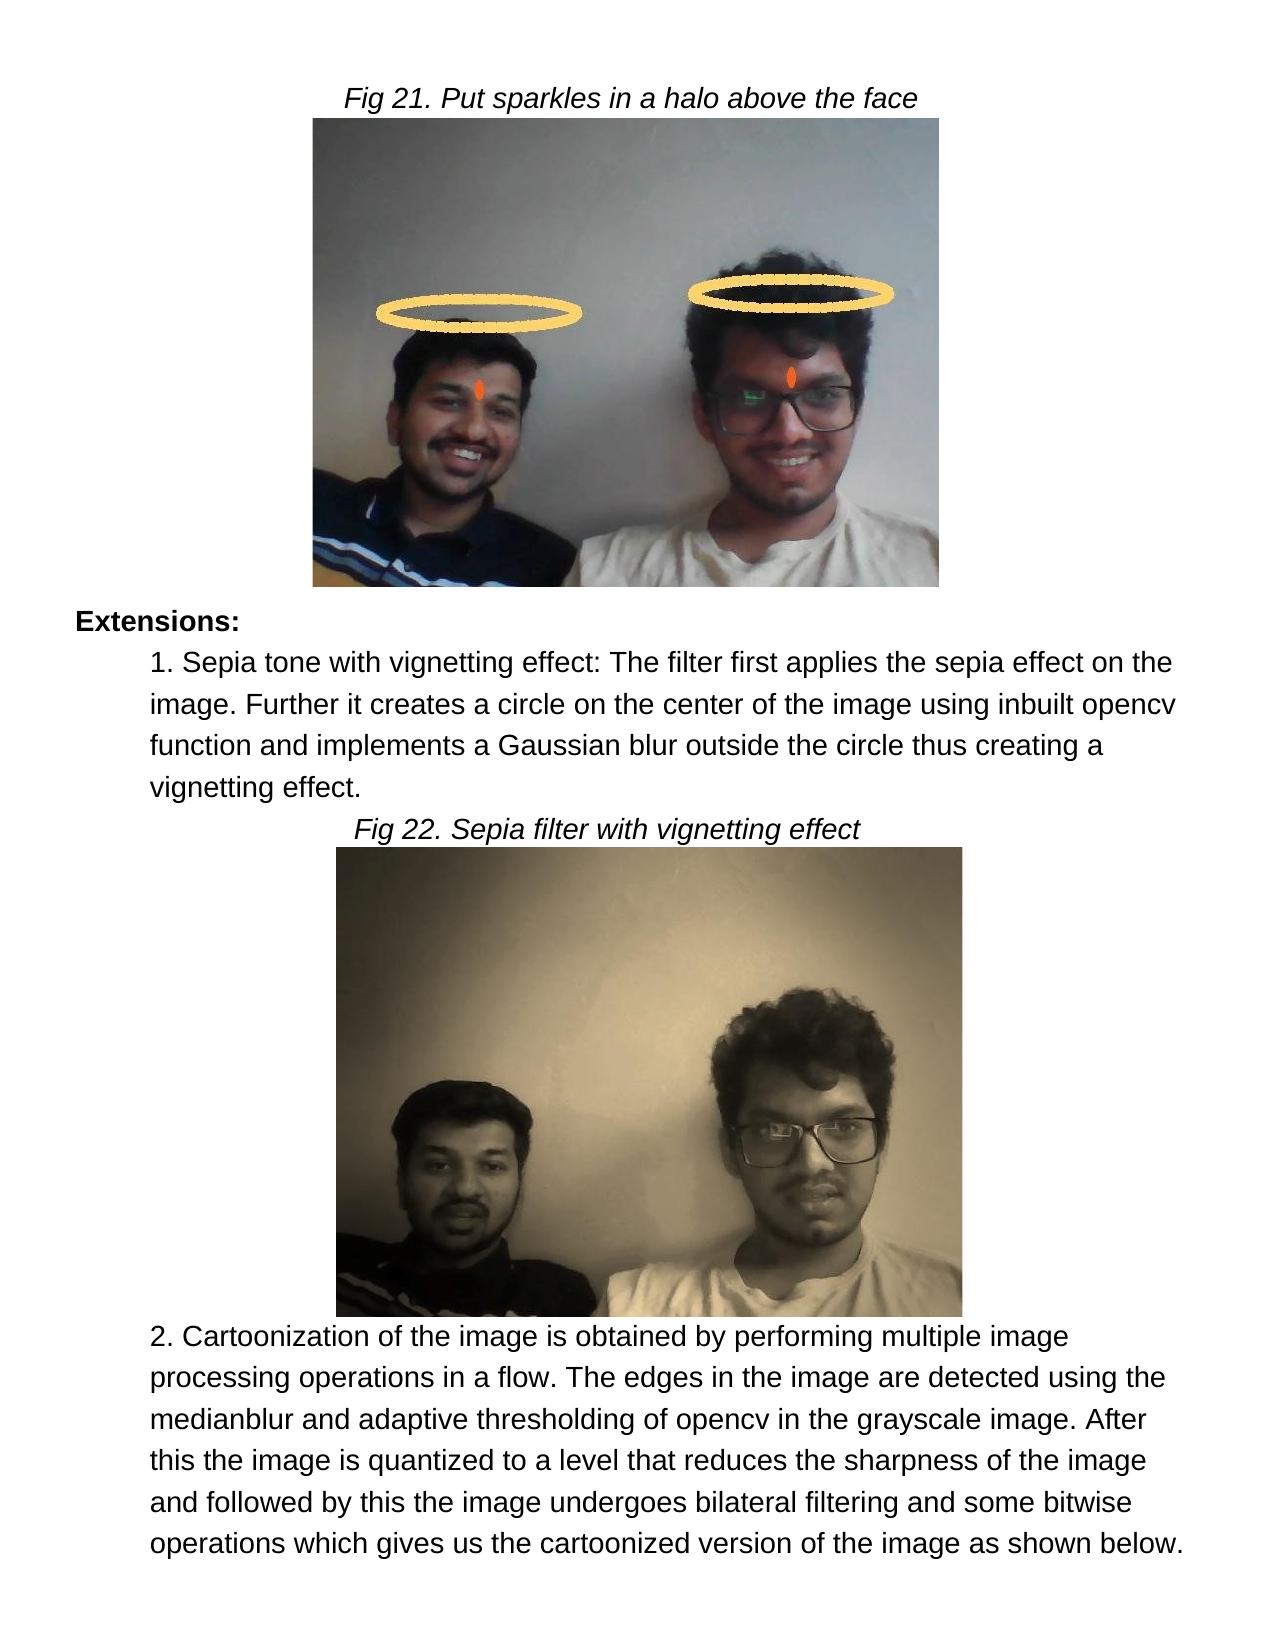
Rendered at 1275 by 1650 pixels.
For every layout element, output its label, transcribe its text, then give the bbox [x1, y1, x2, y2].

picture [336, 847, 963, 1317]
subtitle Fig 22. Sepia filter with vignetting effect [353, 812, 1200, 845]
picture [312, 118, 939, 587]
text Extensions: [75, 604, 1200, 638]
text 1. Sepia tone with vignetting effect: The filter first applies the sepia effect on the image. Further it creates a circle on the center of the image using inbuilt opencv function and implements a Gaussian blur outside the circle thus creating a vignetting effect. [149, 645, 1200, 803]
text 2. Cartoonization of the image is obtained by performing multiple image processing operations in a flow. The edges in the image are detected using the medianblur and adaptive thresholding of opencv in the grayscale image. After this the image is quantized to a level that reduces the sharpness of the image and followed by this the image undergoes bilateral filtering and some bitwise operations which gives us the cartoonized version of the image as shown below. [149, 1319, 1200, 1560]
subtitle Fig 21. Put sparkles in a halo above the face [151, 81, 1114, 115]
